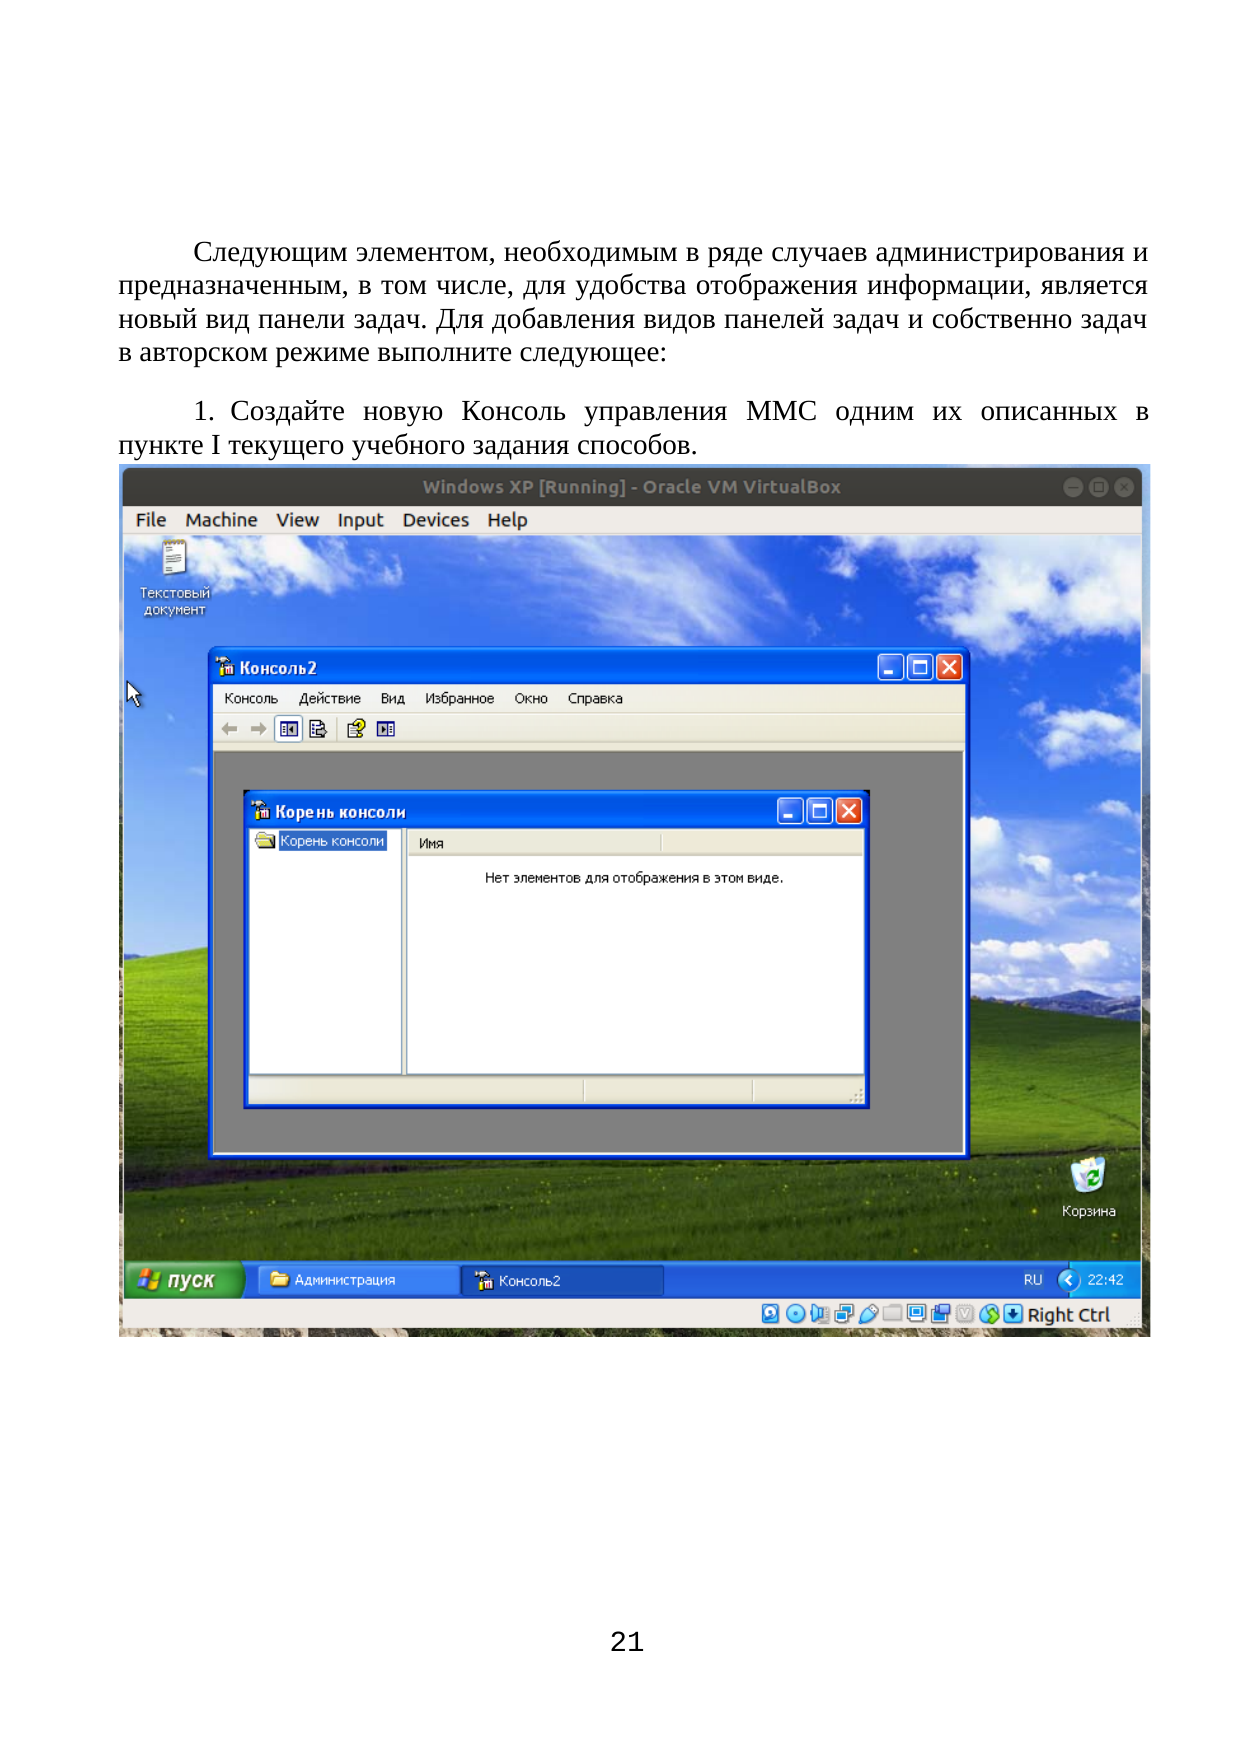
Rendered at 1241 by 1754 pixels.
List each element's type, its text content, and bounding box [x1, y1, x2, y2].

text Следующим элементом, необходимым в ряде случаев администрирования и предназначенным, в том числе, для удобства отображения информации, является новый вид панели задач. Для добавления видов панелей задач и собственно задач в авторском режиме выполните следующее: [118, 234, 1149, 368]
picture [119, 464, 1151, 1337]
list Создайте новую Консоль управления MMC одним их описанных в пункте I текущего учебного задания способов. [118, 393, 1149, 461]
